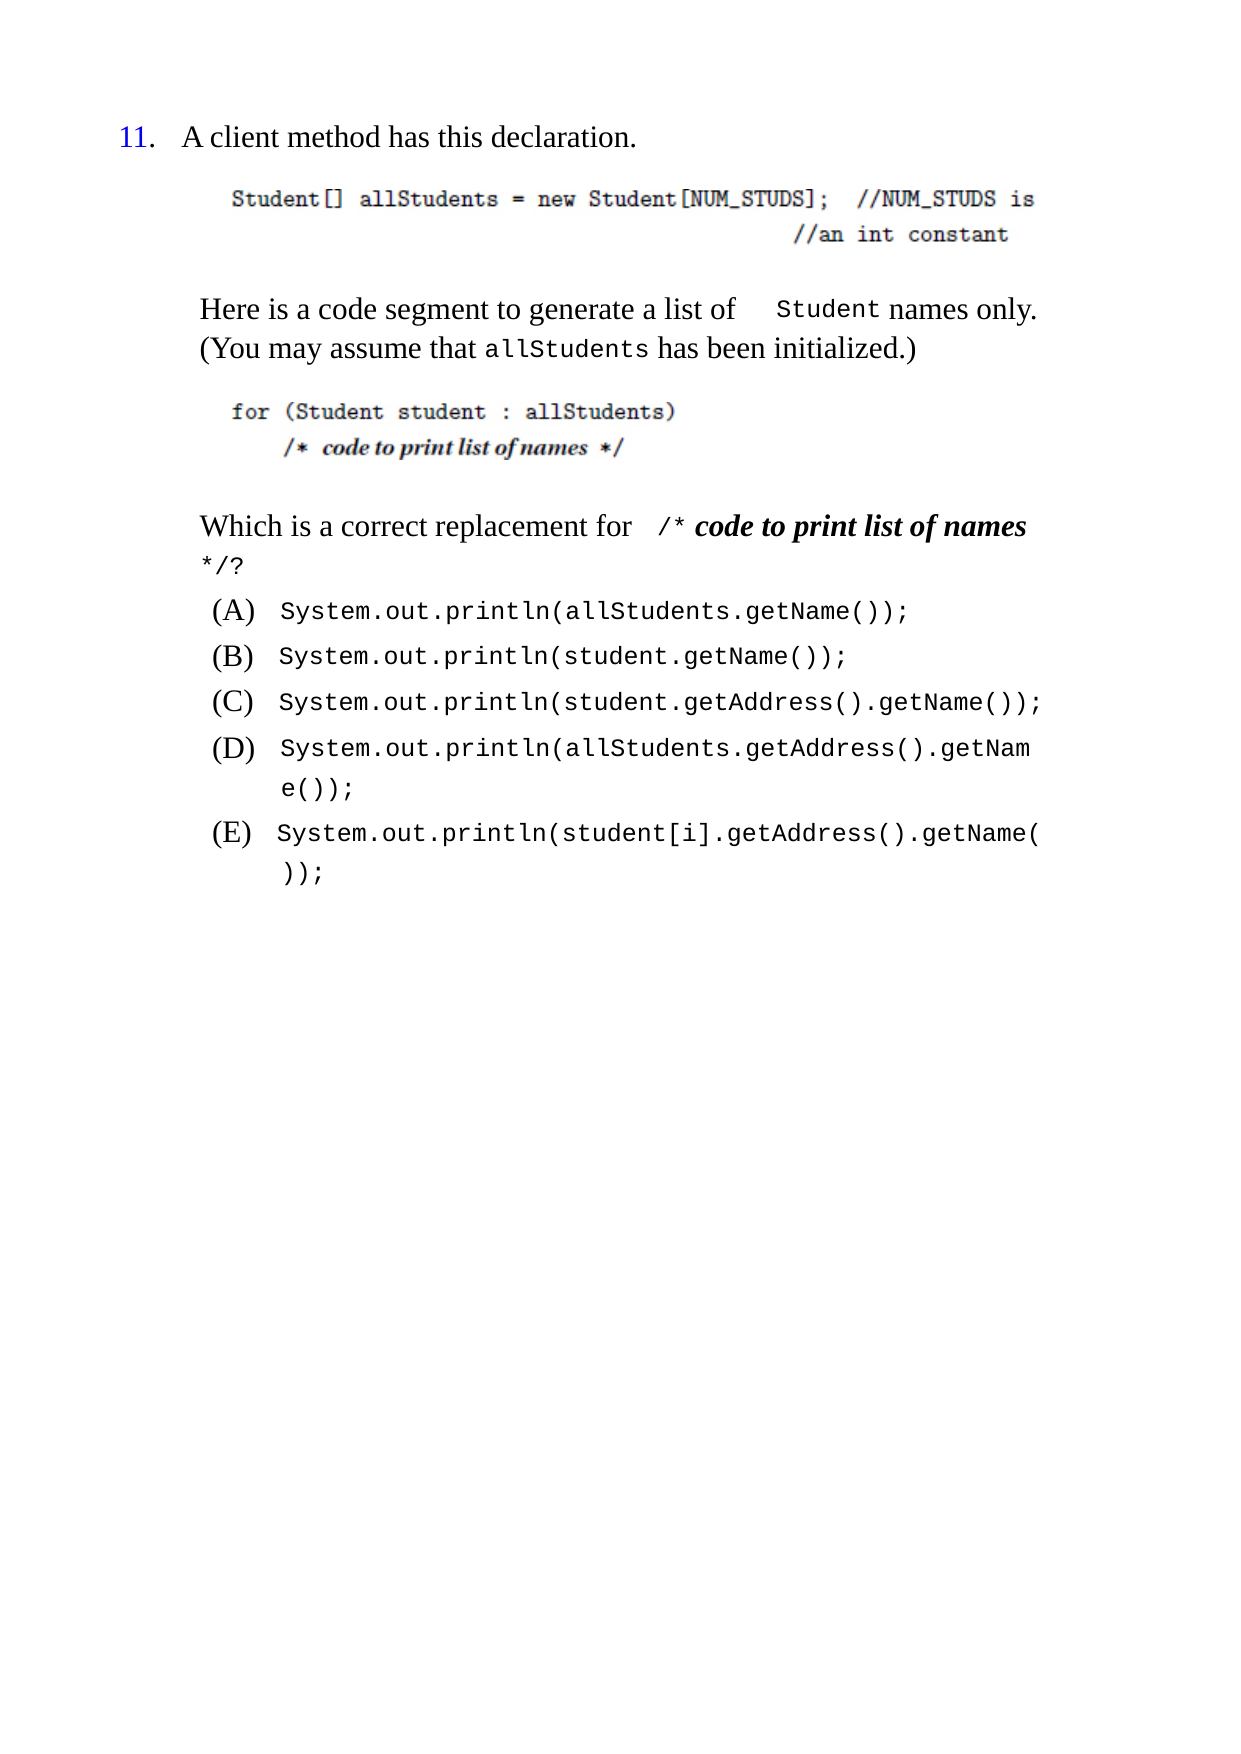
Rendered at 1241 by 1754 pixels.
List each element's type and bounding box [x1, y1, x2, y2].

picture [231, 189, 1036, 245]
picture [231, 402, 675, 460]
